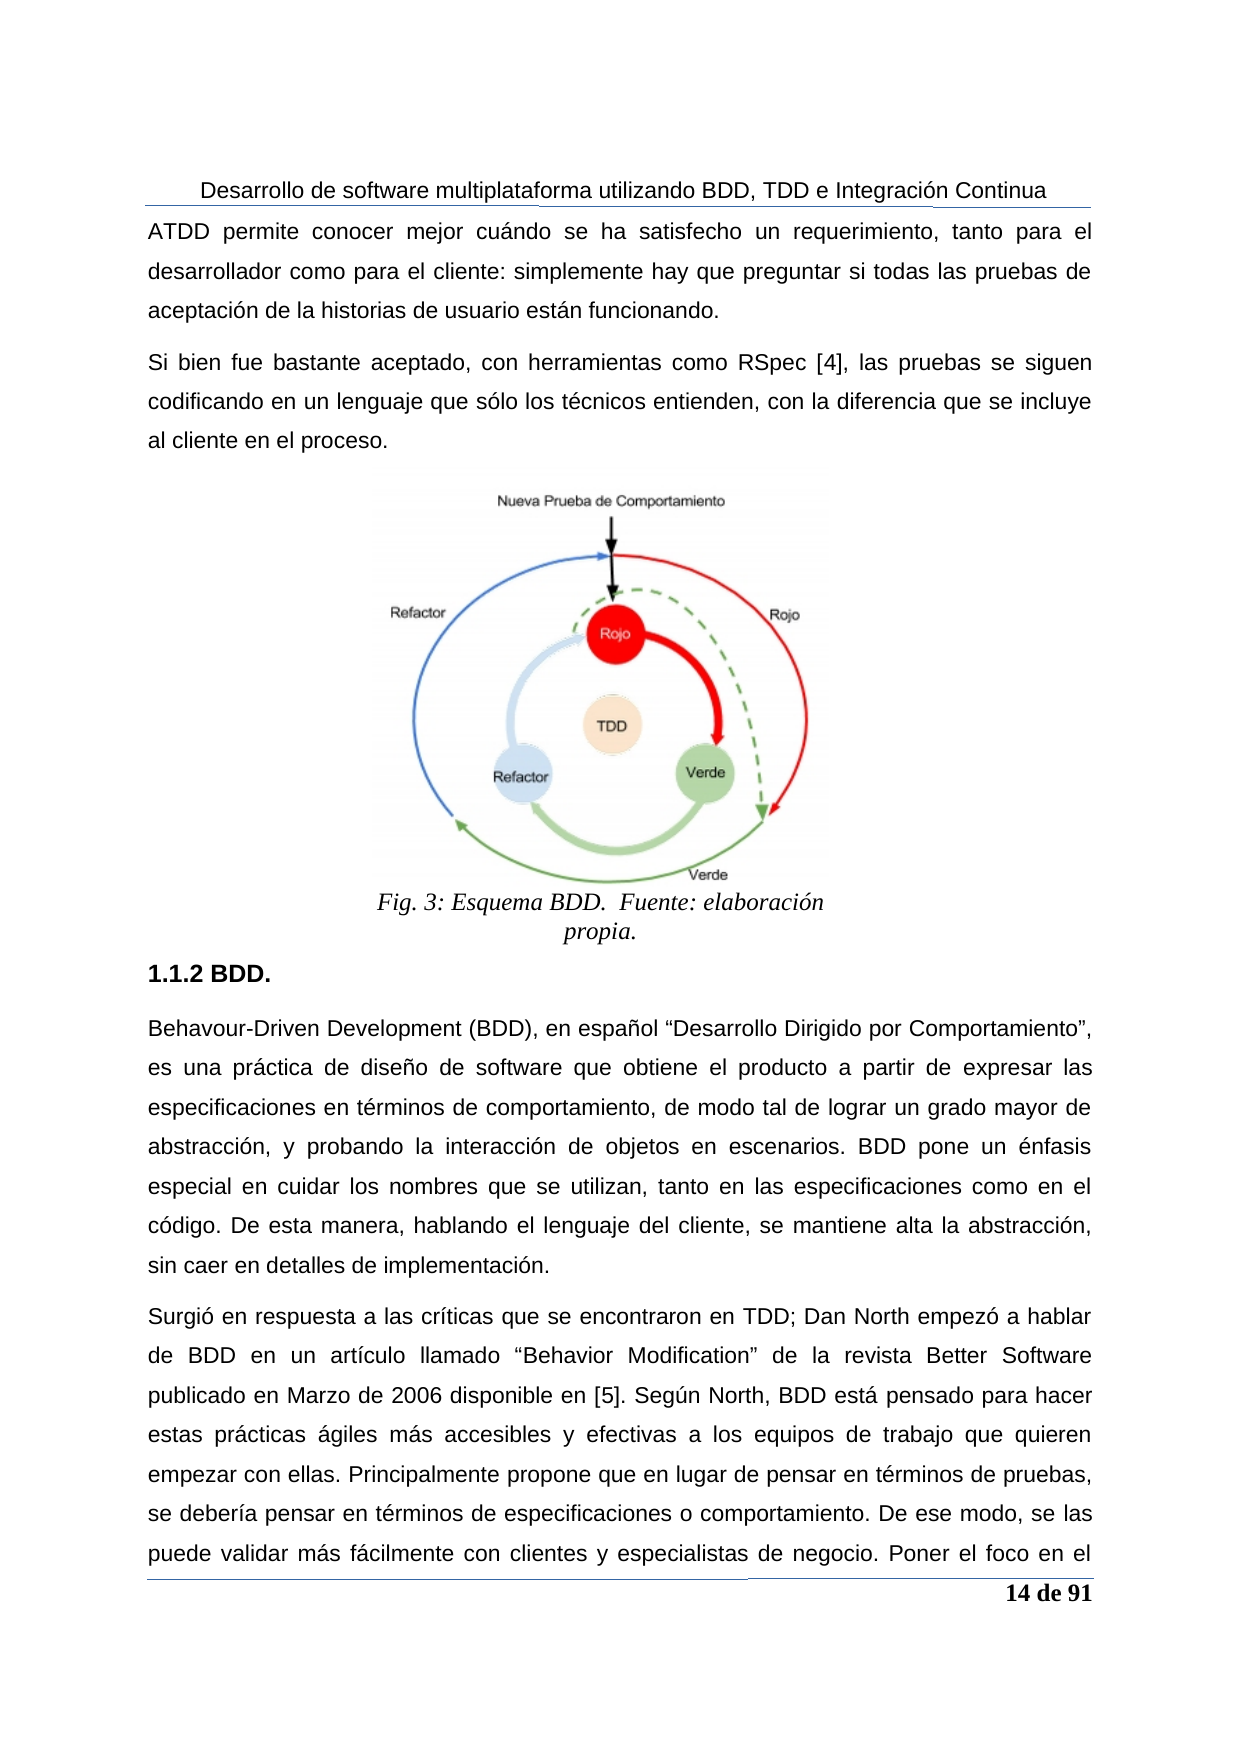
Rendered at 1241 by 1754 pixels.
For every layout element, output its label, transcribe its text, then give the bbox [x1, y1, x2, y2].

list Fig. 3: Esquema BDD. Fuente: elaboración propia. [358, 478, 843, 945]
picture [372, 465, 829, 888]
text ATDD permite conocer mejor cuándo se ha satisfecho un requerimiento, tanto para el desarrollador como para el cliente: simplemente hay que preguntar si todas las pruebas de aceptación de la historias de usuario están funcionando. [148, 218, 1093, 324]
text Si bien fue bastante aceptado, con herramientas como RSpec [4], las pruebas se siguen codificando en un lenguaje que sólo los técnicos entienden, con la diferencia que se incluye al cliente en el proceso. [148, 348, 1093, 454]
text Surgió en respuesta a las críticas que se encontraron en TDD; Dan North empezó a hablar de BDD en un artículo llamado “Behavior Modification” de la revista Better Software publicado en Marzo de 2006 disponible en [5]. Según North, BDD está pensado para hacer estas prácticas ágiles más accesibles y efectivas a los equipos de trabajo que quieren empezar con ellas. Principalmente propone que en lugar de pensar en términos de pruebas, se debería pensar en términos de especificaciones o comportamiento. De ese modo, se las puede validar más fácilmente con clientes y especialistas de negocio. Poner el foco en el [148, 1303, 1093, 1566]
subtitle 1.1.2 BDD. [148, 492, 1093, 988]
text Behavour-Driven Development (BDD), en español “Desarrollo Dirigido por Comportamiento”, es una práctica de diseño de software que obtiene el producto a partir de expresar las especificaciones en términos de comportamiento, de modo tal de lograr un grado mayor de abstracción, y probando la interacción de objetos en escenarios. BDD pone un énfasis especial en cuidar los nombres que se utilizan, tanto en las especificaciones como en el código. De esta manera, hablando el lenguaje del cliente, se mantiene alta la abstracción, sin caer en detalles de implementación. [148, 1015, 1093, 1278]
